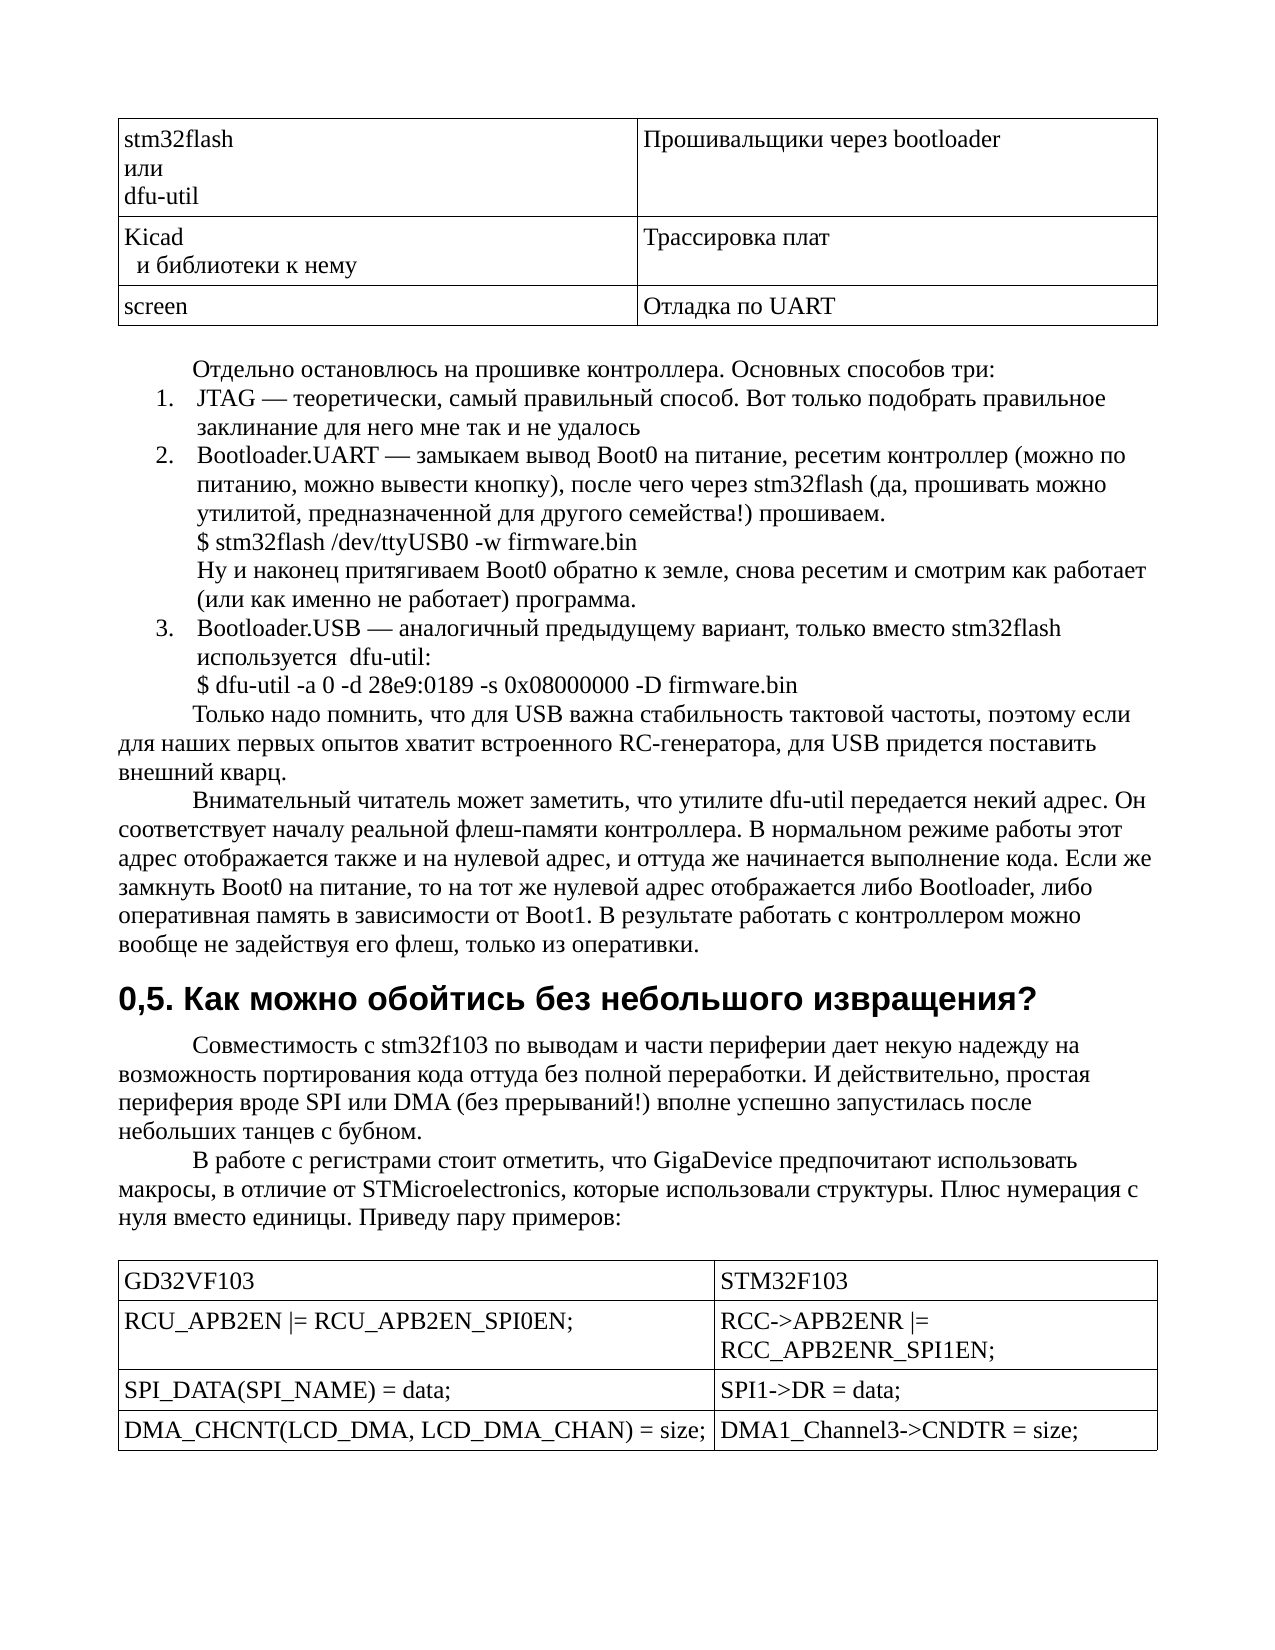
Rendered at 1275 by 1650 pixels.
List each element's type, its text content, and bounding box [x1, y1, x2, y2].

table_cell Отладка по UART [638, 286, 1157, 325]
text Совместимость с stm32f103 по выводам и части периферии дает некую надежду на возможность портирования кода оттуда без полной переработки. И действительно, простая периферия вроде SPI или DMA (без прерываний!) вполне успешно запустилась после небольших танцев с бубном. [118, 1030, 1157, 1145]
list $ dfu-util -a 0 -d 28e9:0189 -s 0x08000000 -D firmware.bin [155, 670, 1157, 699]
list JTAG — теоретически, самый правильный способ. Вот только подобрать правильное заклинание для него мне так и не удалось [155, 383, 1157, 440]
table_cell stm32flash или dfu-util [119, 119, 637, 216]
table_cell RCC->APB2ENR |= RCC_APB2ENR_SPI1EN; [715, 1301, 1157, 1369]
table_cell Прошивальщики через bootloader [638, 119, 1157, 216]
list Bootloader.USB — аналогичный предыдущему вариант, только вместо stm32flash используется dfu-util: [155, 613, 1157, 670]
text Внимательный читатель может заметить, что утилите dfu-util передается некий адрес. Он соответствует началу реальной флеш-памяти контроллера. В нормальном режиме работы этот адрес отображается также и на нулевой адрес, и оттуда же начинается выполнение кода. Если же замкнуть Boot0 на питание, то на тот же нулевой адрес отображается либо Bootloader, либо оперативная память в зависимости от Boot1. В результате работать с контроллером можно вообще не задействуя его флеш, только из оперативки. [118, 785, 1157, 958]
list Bootloader.UART — замыкаем вывод Boot0 на питание, ресетим контроллер (можно по питанию, можно вывести кнопку), после чего через stm32flash (да, прошивать можно утилитой, предназначенной для другого семейства!) прошиваем. [155, 440, 1157, 527]
text Отдельно остановлюсь на прошивке контроллера. Основных способов три: [118, 354, 1157, 383]
table_cell Kicad и библиотеки к нему [119, 217, 637, 285]
table_cell screen [119, 286, 637, 325]
table_cell Трассировка плат [638, 217, 1157, 285]
table_header STM32F103 [715, 1261, 1157, 1300]
table_header GD32VF103 [119, 1261, 714, 1300]
table_cell DMA_CHCNT(LCD_DMA, LCD_DMA_CHAN) = size; [119, 1411, 714, 1450]
table_cell SPI_DATA(SPI_NAME) = data; [119, 1370, 714, 1409]
list Ну и наконец притягиваем Boot0 обратно к земле, снова ресетим и смотрим как работает (или как именно не работает) программа. [155, 555, 1157, 613]
subtitle 0,5. Как можно обойтись без небольшого извращения? [118, 979, 1157, 1017]
text В работе с регистрами стоит отметить, что GigaDevice предпочитают использовать макросы, в отличие от STMicroelectronics, которые использовали структуры. Плюс нумерация с нуля вместо единицы. Приведу пару примеров: [118, 1145, 1157, 1231]
text Только надо помнить, что для USB важна стабильность тактовой частоты, поэтому если для наших первых опытов хватит встроенного RC-генератора, для USB придется поставить внешний кварц. [118, 699, 1157, 785]
table_cell RCU_APB2EN |= RCU_APB2EN_SPI0EN; [119, 1301, 714, 1369]
table_cell SPI1->DR = data; [715, 1370, 1157, 1409]
list $ stm32flash /dev/ttyUSB0 -w firmware.bin [155, 527, 1157, 555]
table_cell DMA1_Channel3->CNDTR = size; [715, 1411, 1157, 1450]
